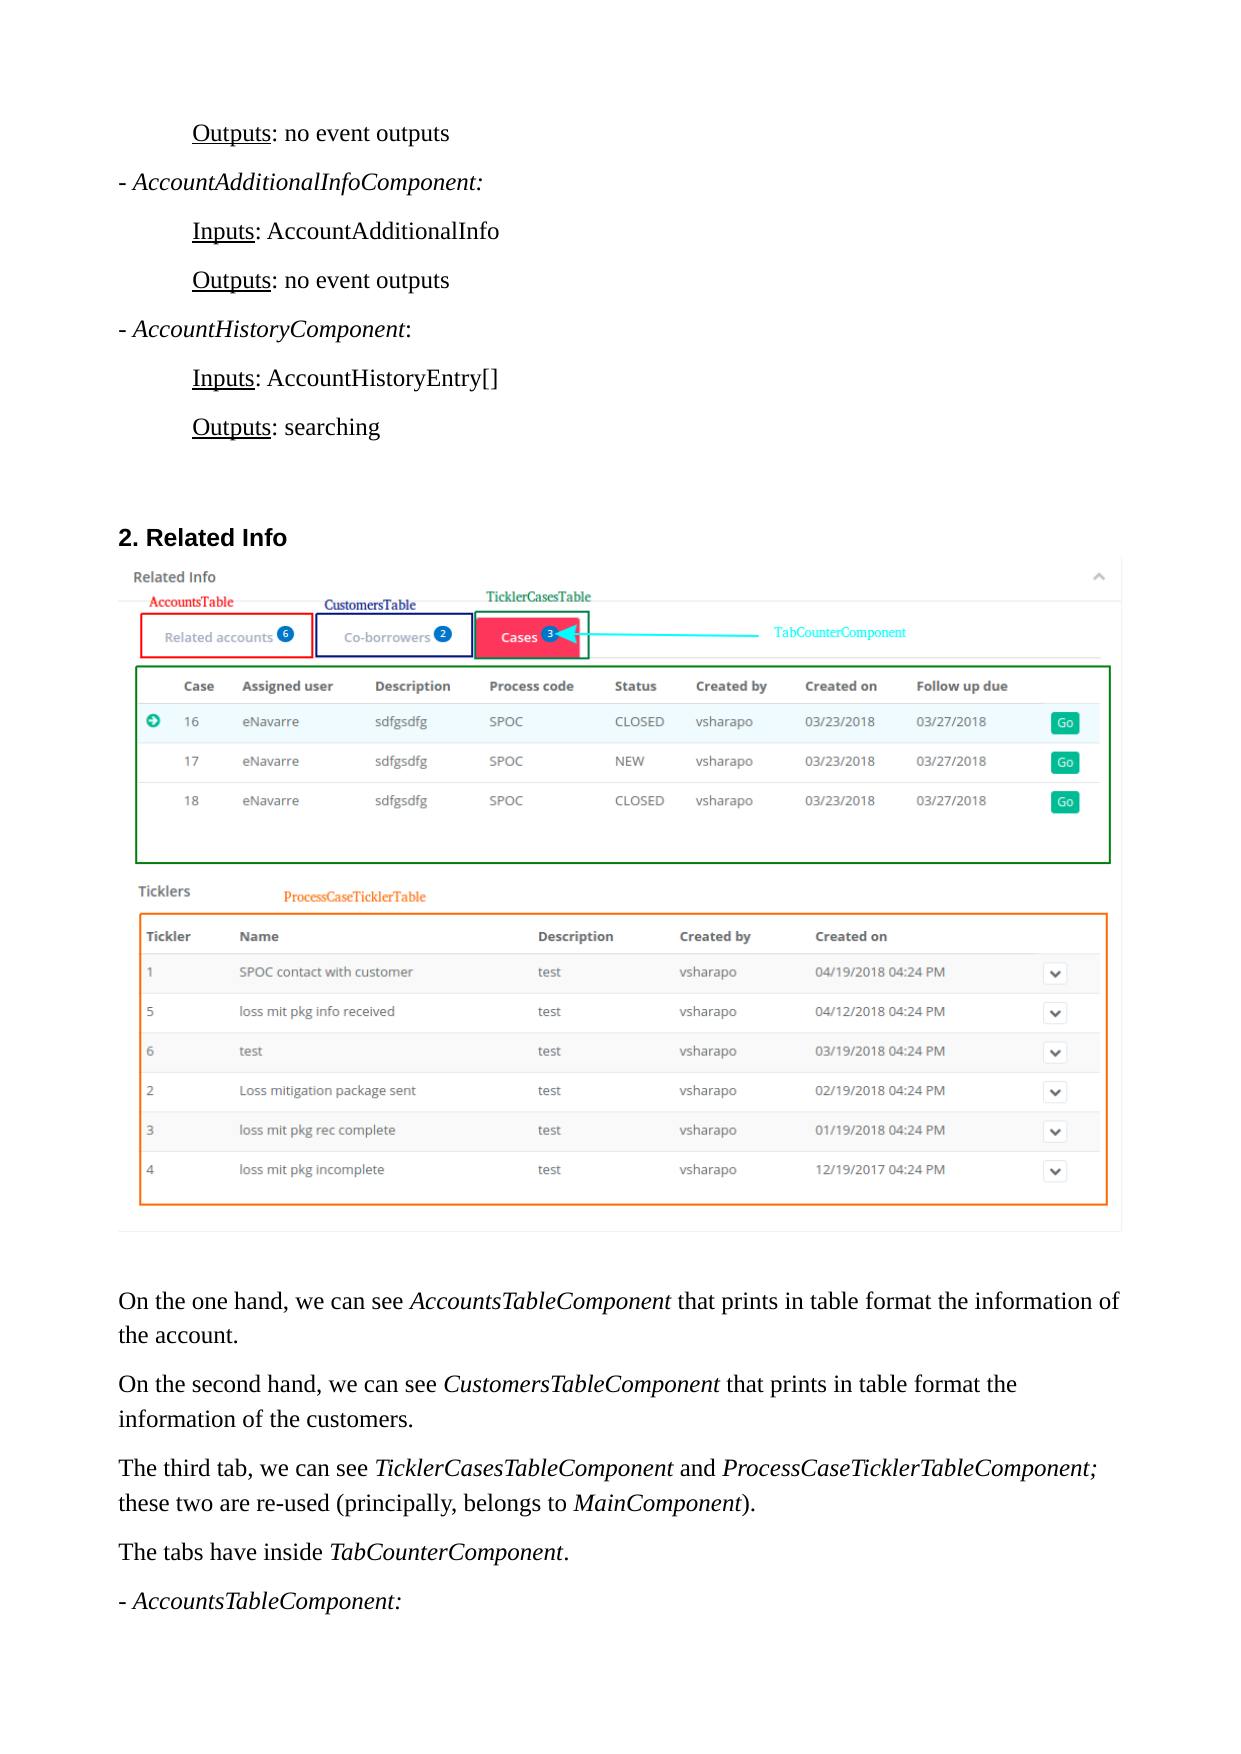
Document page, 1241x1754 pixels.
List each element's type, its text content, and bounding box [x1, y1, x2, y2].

text - AccountAdditionalInfoComponent: [118, 167, 1122, 196]
text The tabs have inside TabCounterComponent. [118, 1537, 1122, 1565]
text On the second hand, we can see CustomersTableComponent that prints in table format the information of the customers. [118, 1369, 1122, 1433]
text Outputs: searching [118, 412, 1122, 441]
text - AccountHistoryComponent: [118, 314, 1122, 343]
picture [118, 557, 1123, 1232]
subtitle 2. Related Info [118, 523, 1122, 552]
text Outputs: no event outputs [118, 118, 1122, 147]
text On the one hand, we can see AccountsTableComponent that prints in table format the information of the account. [118, 1286, 1122, 1349]
text Outputs: no event outputs [118, 265, 1122, 294]
text Inputs: AccountAdditionalInfo [118, 216, 1122, 245]
text Inputs: AccountHistoryEntry[] [118, 363, 1122, 392]
text The third tab, we can see TicklerCasesTableComponent and ProcessCaseTicklerTableComponent; these two are re-used (principally, belongs to MainComponent). [118, 1453, 1122, 1516]
text - AccountsTableComponent: [118, 1586, 1122, 1614]
